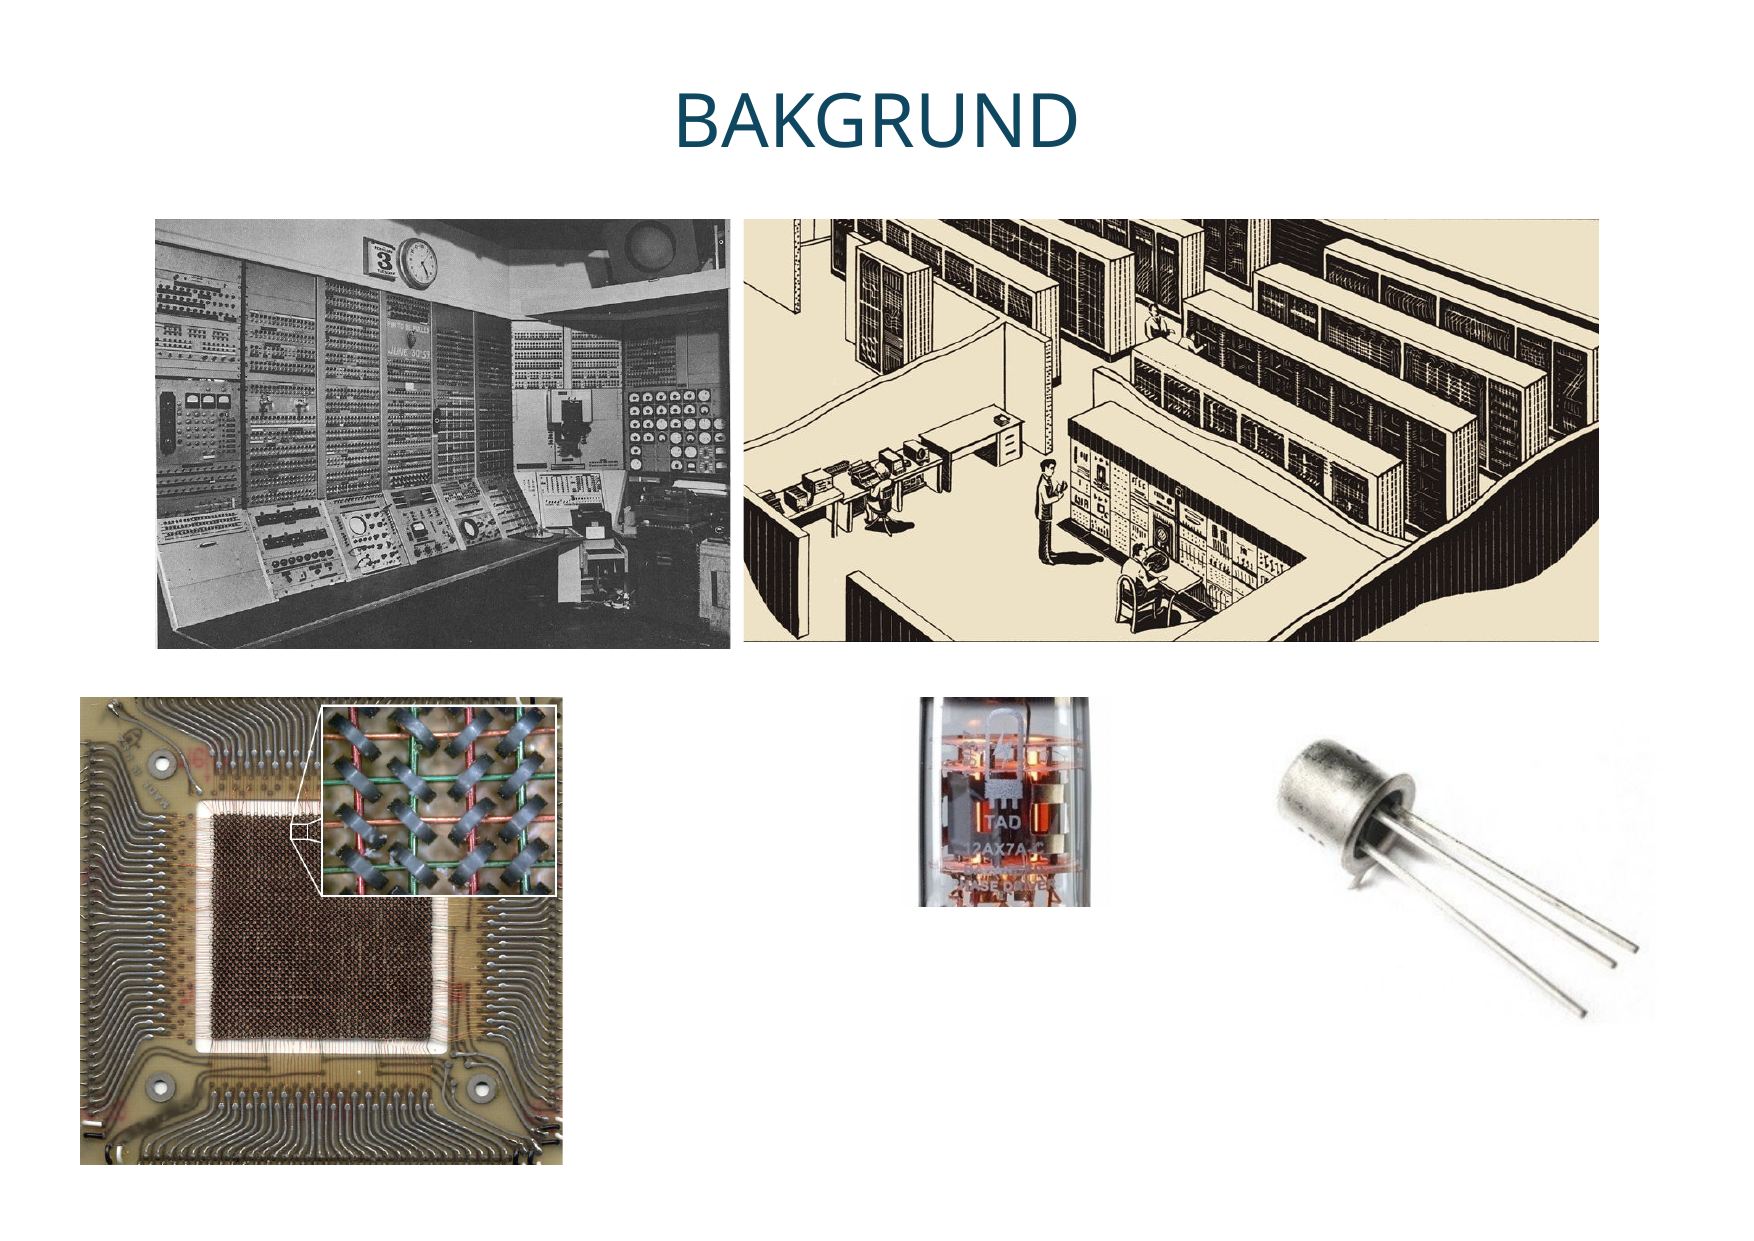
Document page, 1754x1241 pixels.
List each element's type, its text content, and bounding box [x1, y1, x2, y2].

subtitle BAKGRUND [29, 67, 1724, 169]
